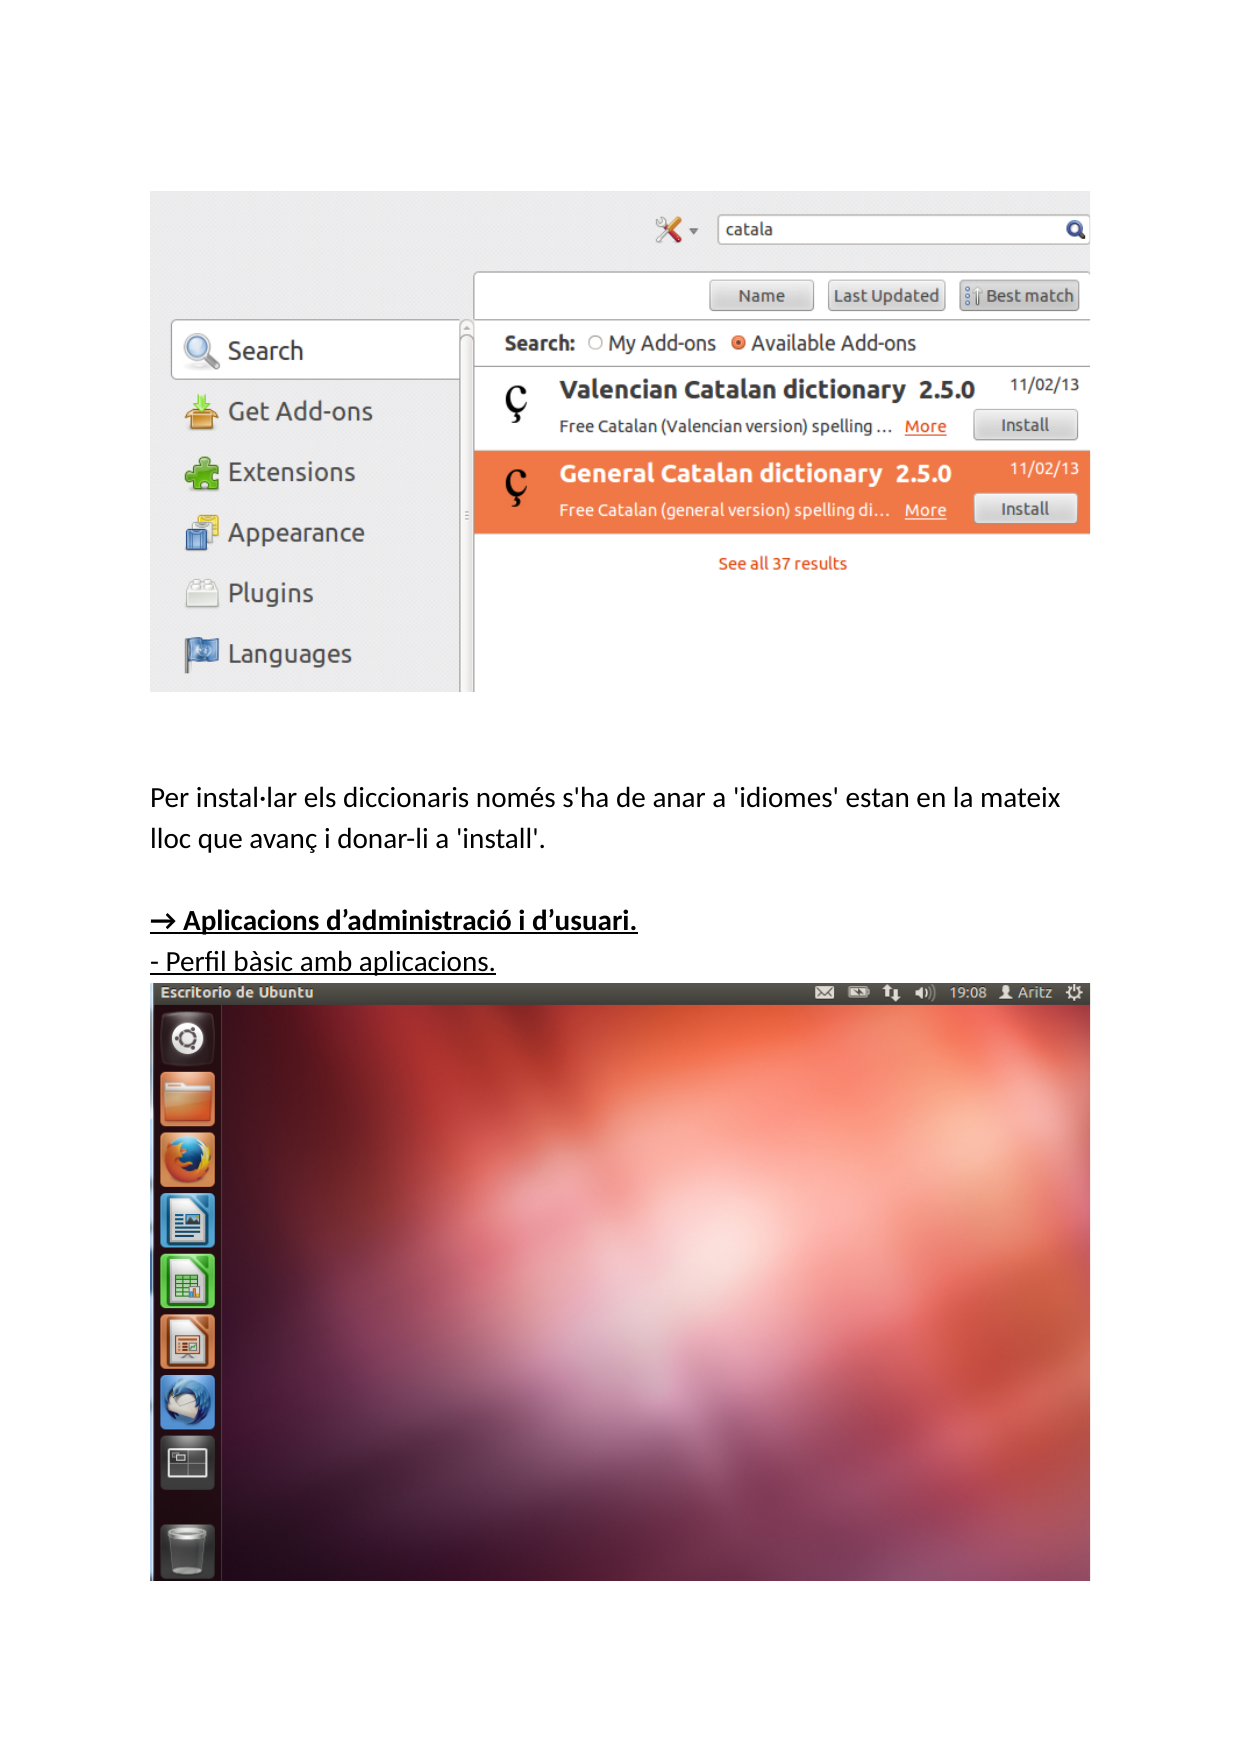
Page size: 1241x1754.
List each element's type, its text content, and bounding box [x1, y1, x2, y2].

list Per instal·lar els diccionaris només s'ha de anar a 'idiomes' estan en la mateix lloc que avanç i donar-li a 'install'. [150, 779, 1090, 856]
picture [150, 191, 1091, 692]
list → Aplicacions d’administració i d’usuari. [150, 902, 1090, 937]
picture [150, 983, 1091, 1581]
list - Perfil bàsic amb aplicacions. [150, 943, 1090, 978]
